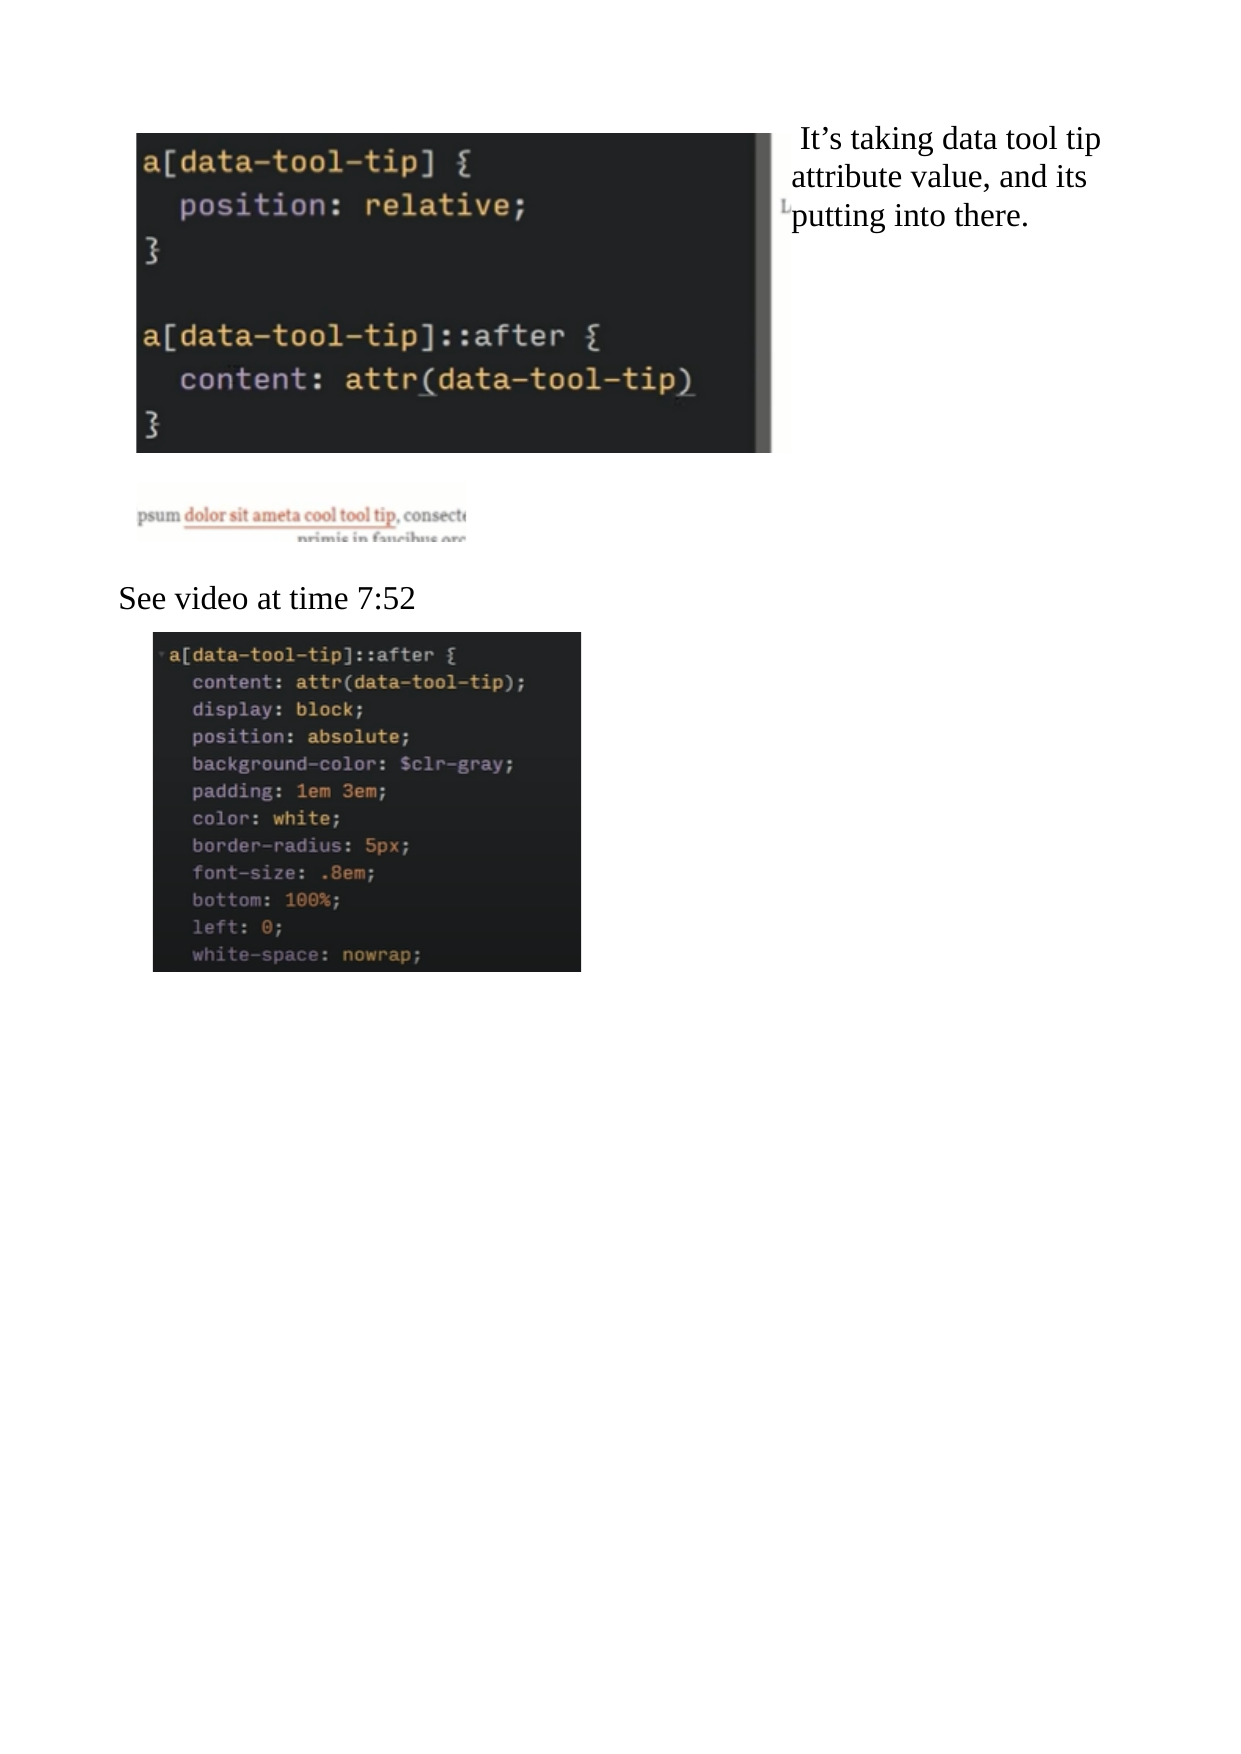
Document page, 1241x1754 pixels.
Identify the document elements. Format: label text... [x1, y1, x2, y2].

text See video at time 7:52 [118, 578, 1122, 616]
picture [136, 133, 792, 453]
picture [152, 632, 582, 972]
picture [136, 482, 467, 542]
text It’s taking data tool tip attribute value, and its putting into there. [118, 118, 1122, 233]
